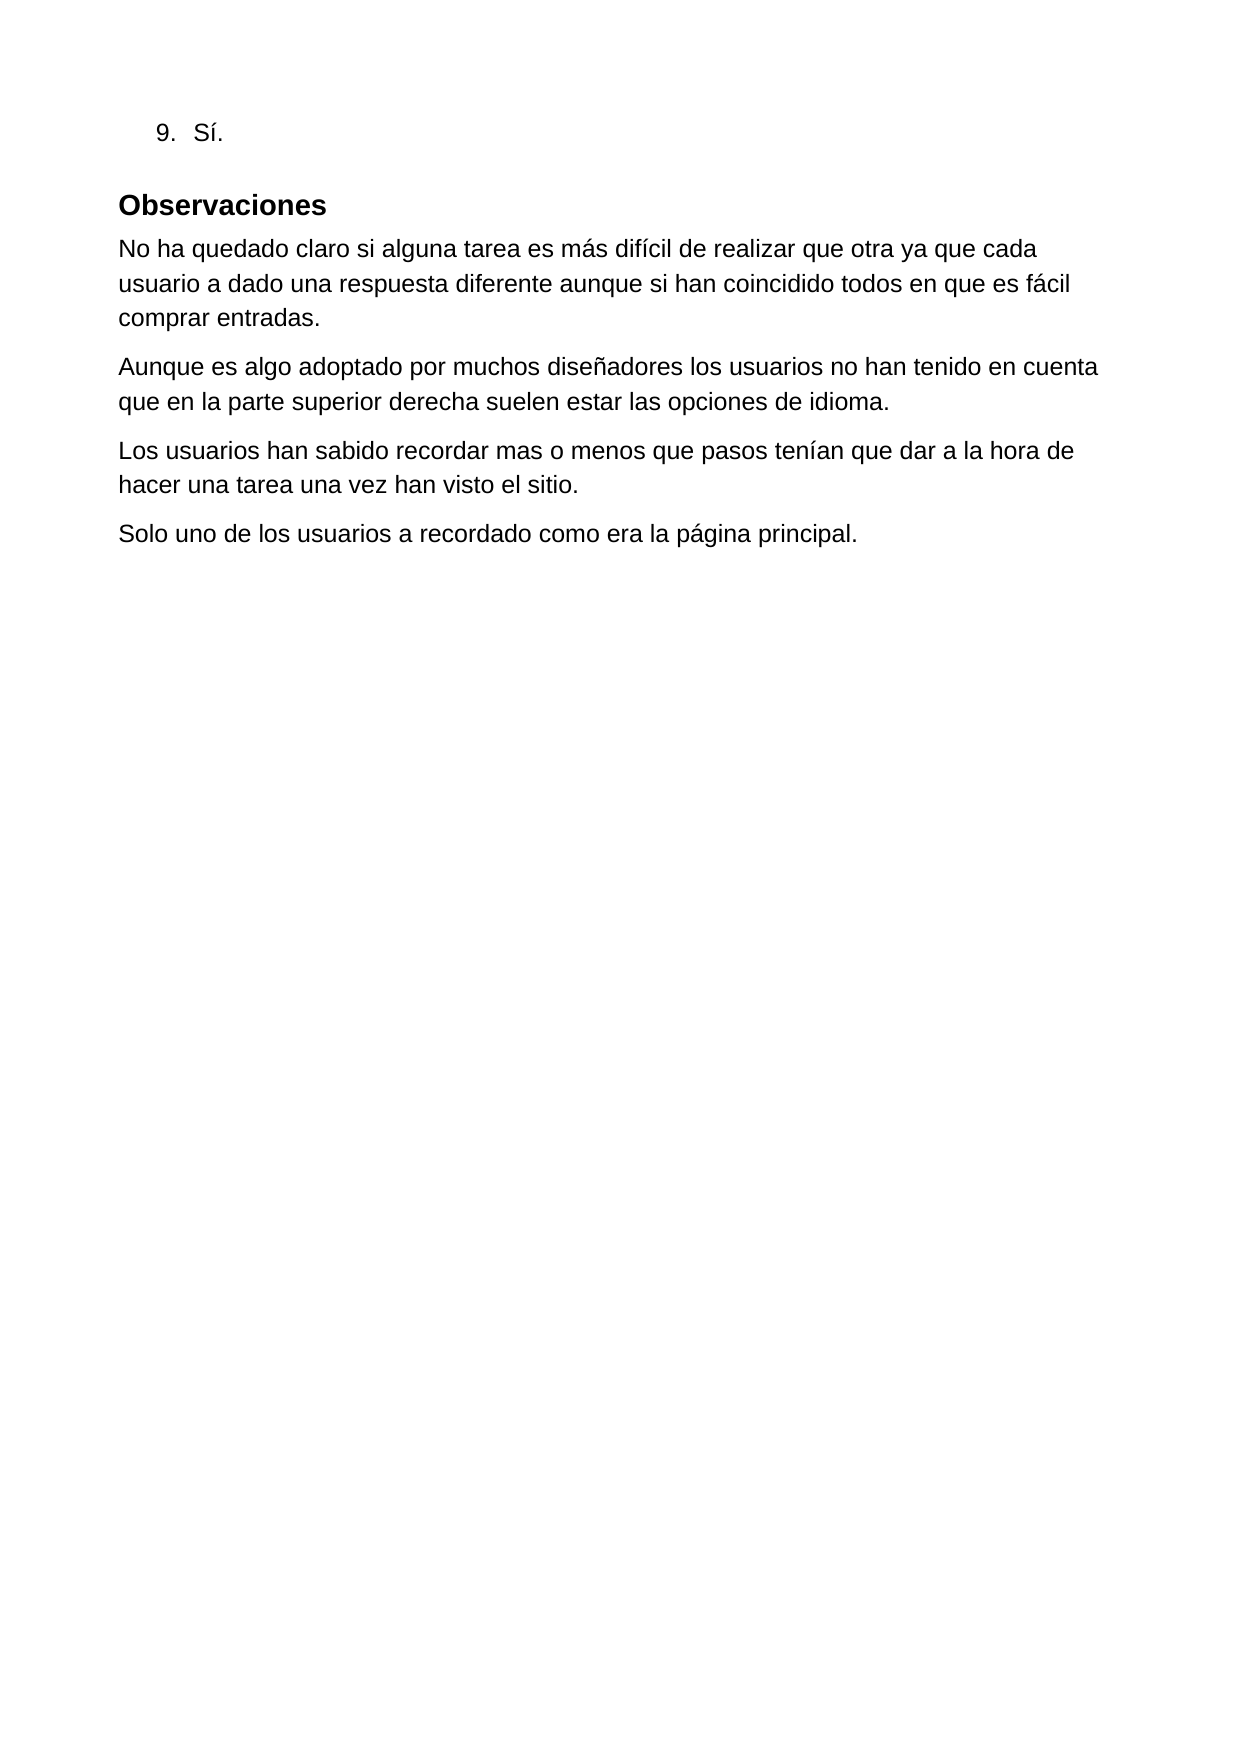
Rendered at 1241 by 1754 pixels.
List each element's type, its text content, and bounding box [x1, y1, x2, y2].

list Sí. [156, 118, 1122, 147]
text No ha quedado claro si alguna tarea es más difícil de realizar que otra ya que cada usuario a dado una respuesta diferente aunque si han coincidido todos en que es fácil comprar entradas. [118, 234, 1122, 332]
subtitle Observaciones [118, 188, 1122, 222]
text Los usuarios han sabido recordar mas o menos que pasos tenían que dar a la hora de hacer una tarea una vez han visto el sitio. [118, 436, 1122, 499]
text Solo uno de los usuarios a recordado como era la página principal. [118, 519, 1122, 548]
text Aunque es algo adoptado por muchos diseñadores los usuarios no han tenido en cuenta que en la parte superior derecha suelen estar las opciones de idioma. [118, 352, 1122, 415]
